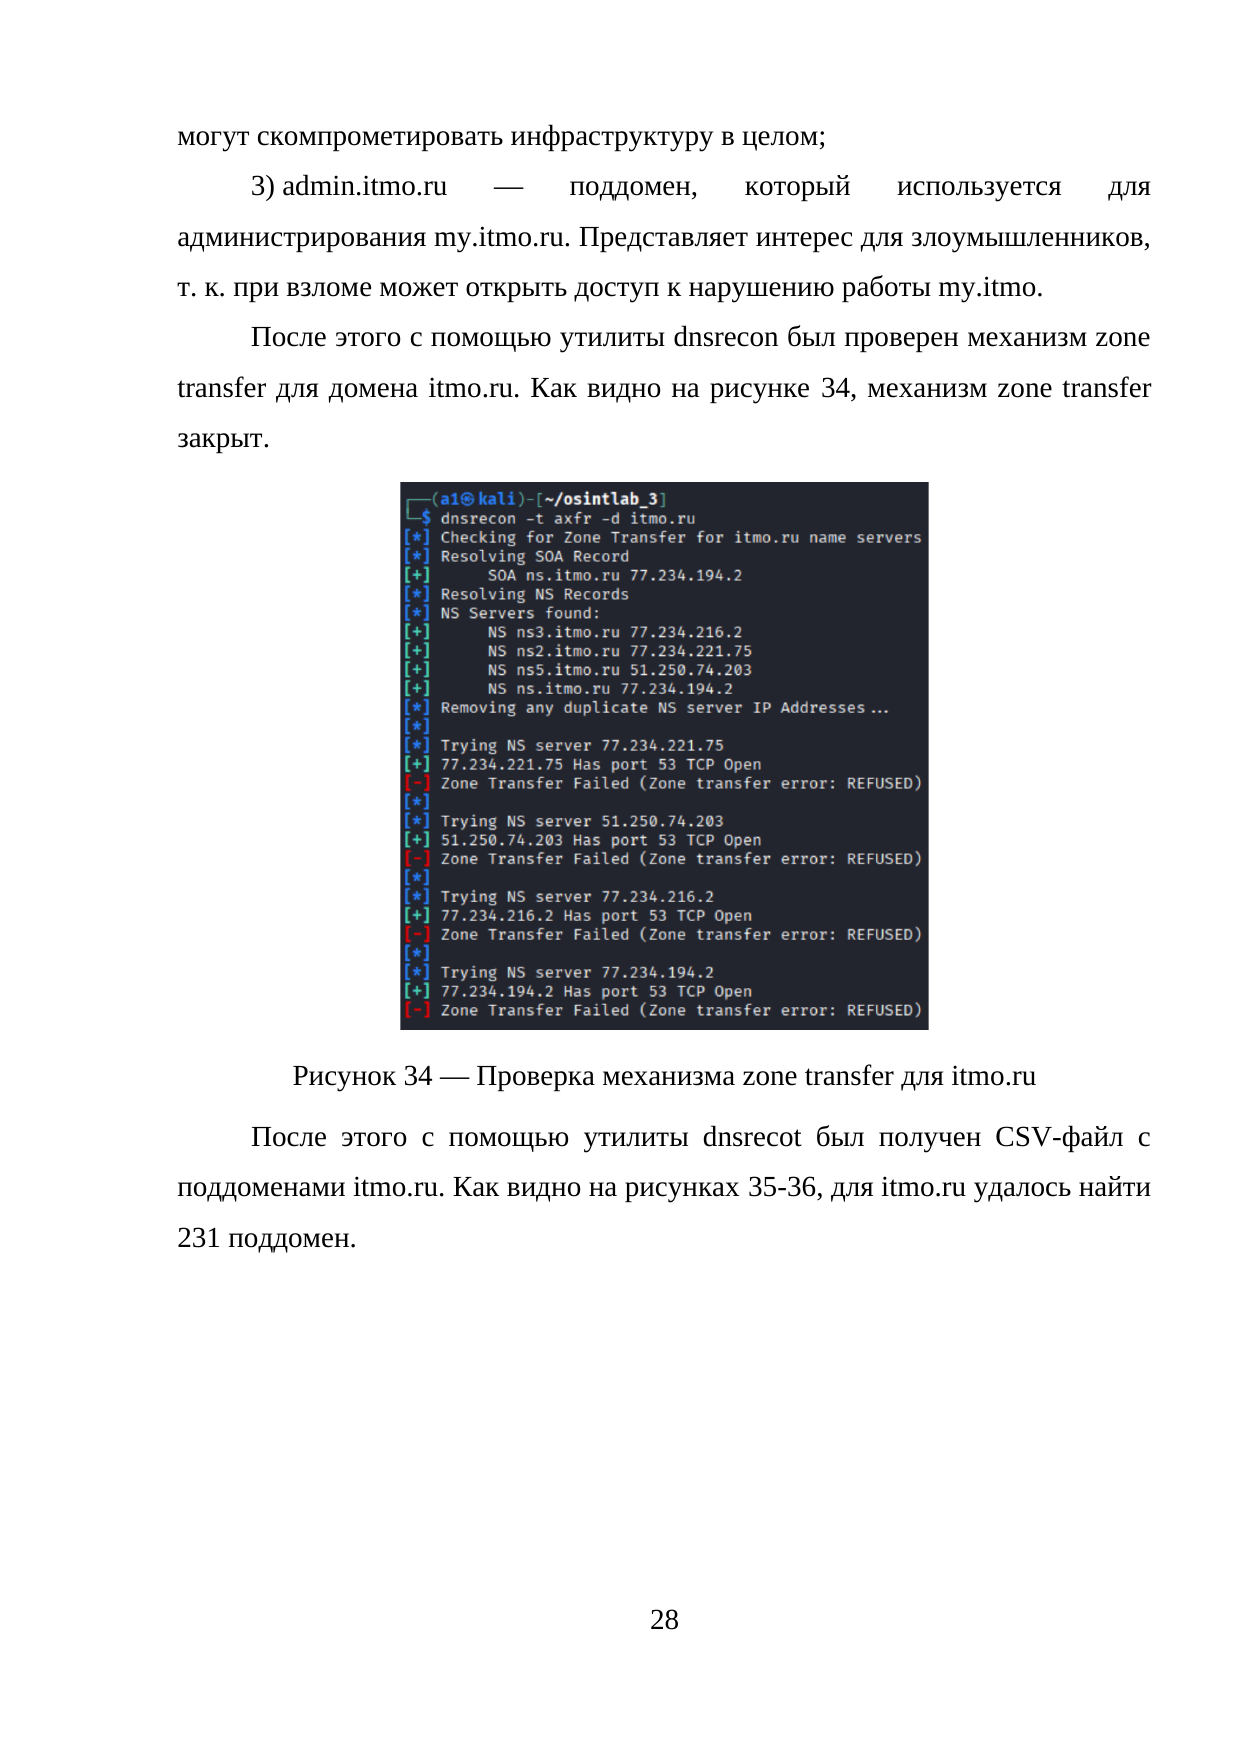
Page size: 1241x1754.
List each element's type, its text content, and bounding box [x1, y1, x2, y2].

text После этого с помощью утилиты dnsrecon был проверен механизм zone transfer для домена itmo.ru. Как видно на рисунке 34, механизм zone transfer закрыт. [177, 319, 1152, 453]
list могут скомпрометировать инфраструктуру в целом; [177, 118, 1152, 152]
picture [400, 482, 929, 1030]
list admin.itmo.ru — поддомен, который используется для администрирования my.itmo.ru. Представляет интерес для злоумышленников, т. к. при взломе может открыть доступ к нарушению работы my.itmo. [177, 168, 1152, 303]
text После этого с помощью утилиты dnsrecot был получен CSV-файл с поддоменами itmo.ru. Как видно на рисунках 35-36, для itmo.ru удалось найти 231 поддомен. [177, 1119, 1152, 1253]
text Рисунок 34 — Проверка механизма zone transfer для itmo.ru [184, 483, 1144, 1092]
